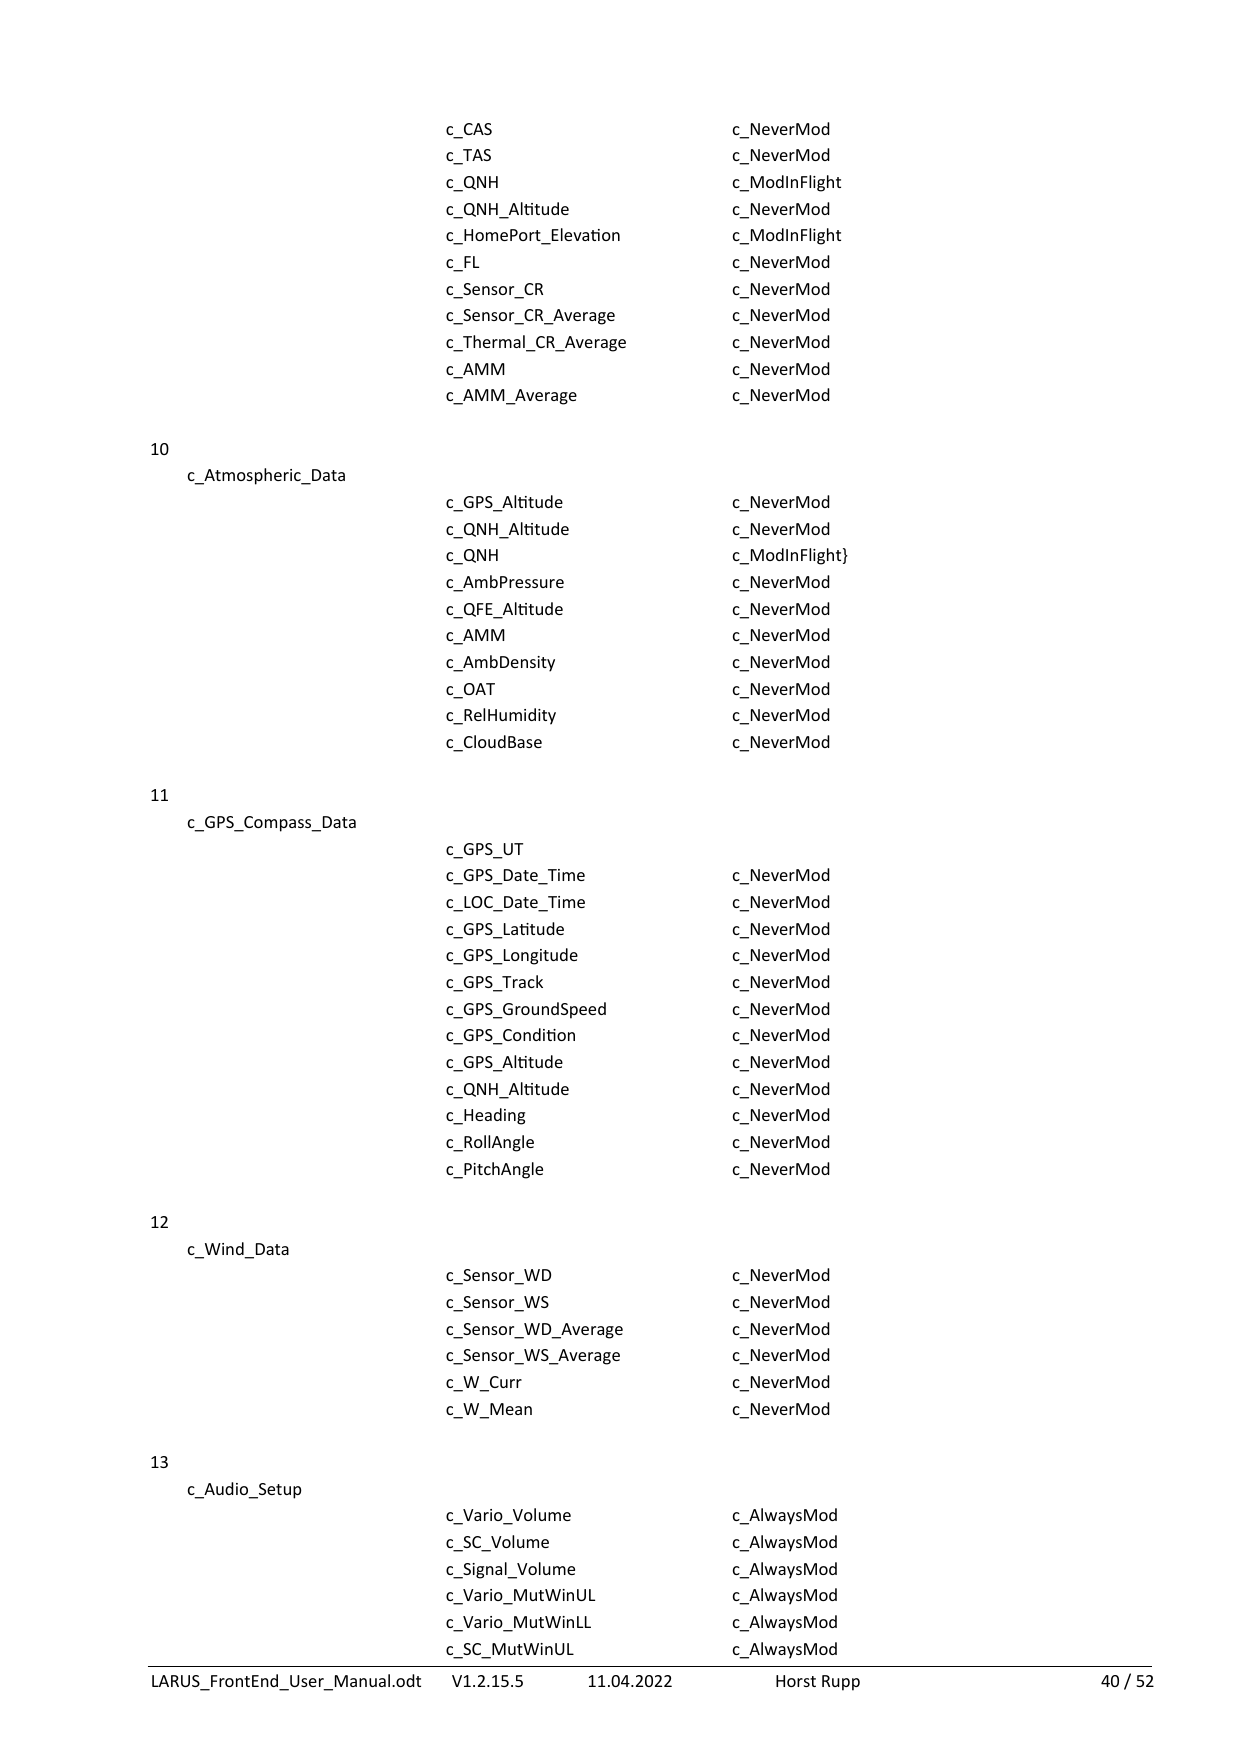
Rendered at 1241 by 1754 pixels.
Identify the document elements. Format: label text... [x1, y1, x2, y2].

table_cell [141, 1047, 184, 1073]
table_cell [729, 1447, 913, 1473]
table_cell [141, 220, 184, 247]
table_cell c_W_Curr [443, 1367, 729, 1393]
table_cell c_NeverMod [729, 620, 913, 647]
table_cell [443, 1420, 729, 1447]
table_cell c_LOC_Date_Time [443, 887, 729, 913]
table_cell c_Thermal_CR_Average [443, 327, 729, 353]
table_cell [184, 647, 442, 673]
table_cell c_NeverMod [729, 1340, 913, 1367]
table_cell [184, 1020, 442, 1047]
table_cell [184, 380, 442, 407]
table_cell [184, 1607, 442, 1633]
table_cell [184, 1073, 442, 1100]
table_cell c_RelHumidity [443, 700, 729, 727]
table_cell [141, 1180, 184, 1207]
table_cell c_AlwaysMod [729, 1553, 913, 1580]
table_cell [141, 967, 184, 993]
table_cell c_NeverMod [729, 487, 913, 513]
table_cell c_QNH_Altitude [443, 1073, 729, 1100]
table_cell [184, 247, 442, 273]
table_cell c_HomePort_Elevation [443, 220, 729, 247]
table_cell c_ModInFlight [729, 220, 913, 247]
table_cell c_Vario_MutWinUL [443, 1580, 729, 1607]
table_cell c_Vario_Volume [443, 1500, 729, 1527]
table_cell c_Signal_Volume [443, 1553, 729, 1580]
table_cell c_NeverMod [729, 967, 913, 993]
table_cell c_Audio_Setup [184, 1473, 442, 1500]
table_cell [141, 113, 184, 140]
table_cell c_NeverMod [729, 353, 913, 380]
table_cell [141, 460, 184, 487]
table_cell [184, 1047, 442, 1073]
table_cell [729, 833, 913, 860]
table_cell c_GPS_Track [443, 967, 729, 993]
table_cell [184, 860, 442, 887]
table_cell c_QNH [443, 540, 729, 567]
table_cell [141, 193, 184, 220]
table_cell [141, 887, 184, 913]
table_cell [184, 1367, 442, 1393]
table_cell c_NeverMod [729, 113, 913, 140]
table_cell [184, 1153, 442, 1180]
table_cell [729, 1420, 913, 1447]
table_cell c_FL [443, 247, 729, 273]
table_cell [184, 1420, 442, 1447]
table_cell c_Sensor_WD_Average [443, 1313, 729, 1340]
table_cell [141, 807, 184, 833]
table_cell c_GPS_Altitude [443, 487, 729, 513]
table_cell [184, 887, 442, 913]
table_cell [184, 193, 442, 220]
table_cell [184, 567, 442, 593]
table_cell [141, 620, 184, 647]
table_cell [184, 1633, 442, 1660]
table_cell [184, 300, 442, 327]
table_cell [141, 1020, 184, 1047]
table_cell c_OAT [443, 673, 729, 700]
table_cell [729, 433, 913, 460]
table_cell c_GPS_Date_Time [443, 860, 729, 887]
table_cell [141, 1607, 184, 1633]
table_cell [184, 833, 442, 860]
table_cell [184, 673, 442, 700]
table_cell c_AMM [443, 353, 729, 380]
table_cell c_NeverMod [729, 1367, 913, 1393]
table_cell [443, 433, 729, 460]
table_cell c_CloudBase [443, 727, 729, 753]
table_cell [141, 380, 184, 407]
table_cell c_AlwaysMod [729, 1607, 913, 1633]
table_cell c_NeverMod [729, 887, 913, 913]
table_cell [141, 727, 184, 753]
table_cell c_AlwaysMod [729, 1580, 913, 1607]
table_cell c_Atmospheric_Data [184, 460, 442, 487]
table_cell [141, 513, 184, 540]
table_cell c_GPS_UT [443, 833, 729, 860]
table_cell [141, 1473, 184, 1500]
table_cell [443, 807, 729, 833]
table_cell [141, 140, 184, 167]
table_cell [184, 700, 442, 727]
table_cell c_Wind_Data [184, 1233, 442, 1260]
table_cell [184, 593, 442, 620]
table_cell [184, 753, 442, 780]
table_cell c_NeverMod [729, 327, 913, 353]
table_cell [729, 780, 913, 807]
table_cell c_GPS_Condition [443, 1020, 729, 1047]
table_cell c_GPS_Longitude [443, 940, 729, 967]
table_cell c_NeverMod [729, 940, 913, 967]
table_cell c_NeverMod [729, 273, 913, 300]
table_cell c_ModInFlight [729, 167, 913, 193]
table_cell [141, 860, 184, 887]
table_cell c_Heading [443, 1100, 729, 1127]
table_cell c_NeverMod [729, 140, 913, 167]
table_cell [184, 353, 442, 380]
table_cell c_AlwaysMod [729, 1527, 913, 1553]
table_cell c_NeverMod [729, 1100, 913, 1127]
table_cell [141, 1127, 184, 1153]
table_cell [141, 673, 184, 700]
table_cell [184, 727, 442, 753]
table_cell c_Sensor_WS [443, 1287, 729, 1313]
table_cell c_NeverMod [729, 513, 913, 540]
table_cell c_NeverMod [729, 1287, 913, 1313]
table_cell c_GPS_Altitude [443, 1047, 729, 1073]
table_cell c_Sensor_WS_Average [443, 1340, 729, 1367]
table_cell [184, 1127, 442, 1153]
table_cell [141, 1313, 184, 1340]
table_cell c_NeverMod [729, 1260, 913, 1287]
table_cell c_Vario_MutWinLL [443, 1607, 729, 1633]
table_cell [184, 327, 442, 353]
table_cell c_AmbPressure [443, 567, 729, 593]
table_cell [141, 753, 184, 780]
table_cell [184, 540, 442, 567]
table_cell [184, 1500, 442, 1527]
table_cell [443, 780, 729, 807]
table_cell c_NeverMod [729, 380, 913, 407]
table_cell [141, 327, 184, 353]
table_cell [141, 300, 184, 327]
table_cell [141, 1420, 184, 1447]
table_cell c_Sensor_CR_Average [443, 300, 729, 327]
table_cell [184, 1100, 442, 1127]
table_cell [141, 273, 184, 300]
table_cell [141, 1553, 184, 1580]
table_cell [184, 780, 442, 807]
table_cell [141, 1500, 184, 1527]
table_cell c_QFE_Altitude [443, 593, 729, 620]
table_cell [729, 1473, 913, 1500]
table_cell c_AlwaysMod [729, 1500, 913, 1527]
table_cell c_TAS [443, 140, 729, 167]
table_cell [184, 1207, 442, 1233]
table_cell [141, 940, 184, 967]
table_cell c_NeverMod [729, 1153, 913, 1180]
table_cell [443, 1447, 729, 1473]
table_cell [184, 940, 442, 967]
table_cell [184, 167, 442, 193]
table_cell [141, 1287, 184, 1313]
table_cell [729, 1180, 913, 1207]
table_cell [729, 460, 913, 487]
table_cell [184, 1527, 442, 1553]
table_cell [141, 593, 184, 620]
table_cell c_NeverMod [729, 727, 913, 753]
table_cell [141, 567, 184, 593]
table_cell c_NeverMod [729, 913, 913, 940]
table_cell c_Sensor_CR [443, 273, 729, 300]
table_cell [141, 167, 184, 193]
table_cell c_NeverMod [729, 647, 913, 673]
table_cell c_NeverMod [729, 567, 913, 593]
table_cell [184, 1553, 442, 1580]
table_cell [141, 1393, 184, 1420]
table_cell [443, 460, 729, 487]
table_cell c_SC_MutWinUL [443, 1633, 729, 1660]
table_cell c_NeverMod [729, 593, 913, 620]
table_cell c_AlwaysMod [729, 1633, 913, 1660]
table_cell [141, 407, 184, 433]
table_cell c_NeverMod [729, 700, 913, 727]
table_cell [184, 967, 442, 993]
table_cell [141, 647, 184, 673]
table_cell [184, 1393, 442, 1420]
table_cell c_NeverMod [729, 1047, 913, 1073]
table_cell [184, 407, 442, 433]
table_cell [184, 1260, 442, 1287]
table_cell c_NeverMod [729, 1020, 913, 1047]
table_cell [141, 1100, 184, 1127]
table_cell [141, 540, 184, 567]
table_cell c_Sensor_WD [443, 1260, 729, 1287]
table_cell [141, 1527, 184, 1553]
table_cell [184, 620, 442, 647]
table_cell c_NeverMod [729, 993, 913, 1020]
table_cell c_NeverMod [729, 860, 913, 887]
table_cell 13 [141, 1447, 184, 1473]
table_cell [729, 753, 913, 780]
table_cell c_ModInFlight} [729, 540, 913, 567]
table_cell [141, 913, 184, 940]
table_cell [184, 113, 442, 140]
table_cell c_AmbDensity [443, 647, 729, 673]
table_cell c_W_Mean [443, 1393, 729, 1420]
table_cell [141, 1340, 184, 1367]
table_cell [141, 833, 184, 860]
table_cell c_SC_Volume [443, 1527, 729, 1553]
table_cell [184, 913, 442, 940]
table_cell [184, 1180, 442, 1207]
table_cell [443, 753, 729, 780]
table_cell [729, 807, 913, 833]
table_cell [729, 407, 913, 433]
table_cell c_NeverMod [729, 1127, 913, 1153]
table_cell c_NeverMod [729, 300, 913, 327]
table_cell [443, 407, 729, 433]
table_cell 11 [141, 780, 184, 807]
table_cell c_CAS [443, 113, 729, 140]
table_cell [141, 1633, 184, 1660]
table_cell [184, 1340, 442, 1367]
table_cell [184, 993, 442, 1020]
table_cell [141, 247, 184, 273]
table_cell [141, 993, 184, 1020]
table_cell c_QNH_Altitude [443, 193, 729, 220]
table_cell [184, 1447, 442, 1473]
table_cell [443, 1233, 729, 1260]
table_cell [443, 1180, 729, 1207]
table_cell 12 [141, 1207, 184, 1233]
table_cell c_GPS_Latitude [443, 913, 729, 940]
table_cell c_RollAngle [443, 1127, 729, 1153]
table_cell [141, 1580, 184, 1607]
table_cell c_PitchAngle [443, 1153, 729, 1180]
table_cell c_AMM [443, 620, 729, 647]
table_cell [184, 1313, 442, 1340]
table_cell c_QNH [443, 167, 729, 193]
table_cell c_NeverMod [729, 673, 913, 700]
table_cell [184, 487, 442, 513]
table_cell [729, 1207, 913, 1233]
table_cell 10 [141, 433, 184, 460]
table_cell c_GPS_GroundSpeed [443, 993, 729, 1020]
table_cell [184, 140, 442, 167]
table_cell [184, 1287, 442, 1313]
table_cell c_NeverMod [729, 193, 913, 220]
table_cell [141, 353, 184, 380]
table_cell [141, 700, 184, 727]
table_cell c_NeverMod [729, 1393, 913, 1420]
table_cell c_NeverMod [729, 1073, 913, 1100]
table_cell [443, 1473, 729, 1500]
table_cell [141, 1153, 184, 1180]
table_cell [141, 487, 184, 513]
table_cell [443, 1207, 729, 1233]
table_cell [729, 1233, 913, 1260]
table_cell [184, 273, 442, 300]
table_cell c_GPS_Compass_Data [184, 807, 442, 833]
table_cell c_AMM_Average [443, 380, 729, 407]
table_cell [184, 1580, 442, 1607]
table_cell [141, 1233, 184, 1260]
table_cell [184, 220, 442, 247]
table_cell [184, 433, 442, 460]
table_cell [141, 1073, 184, 1100]
table_cell c_NeverMod [729, 247, 913, 273]
table_cell [184, 513, 442, 540]
table_cell [141, 1260, 184, 1287]
table_cell c_QNH_Altitude [443, 513, 729, 540]
table_cell [141, 1367, 184, 1393]
table_cell c_NeverMod [729, 1313, 913, 1340]
